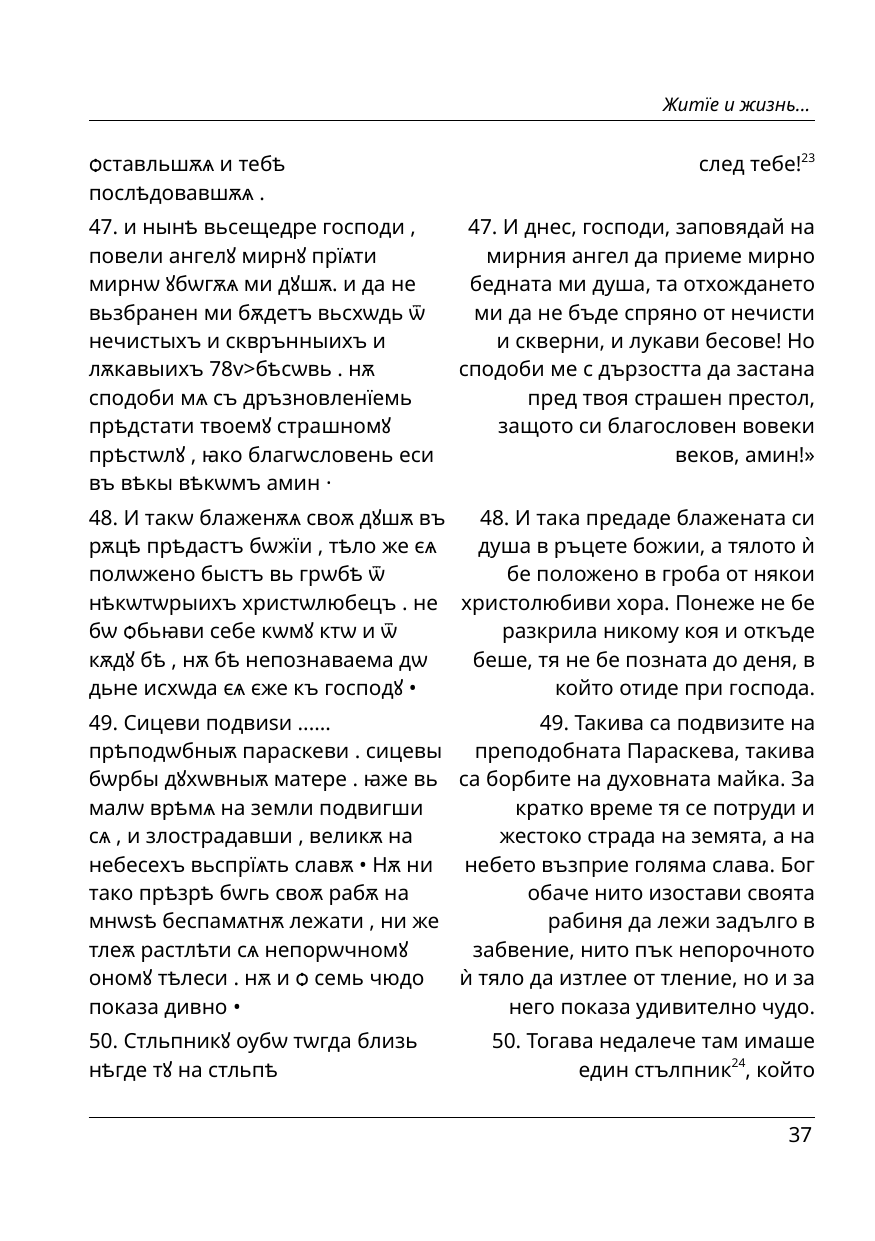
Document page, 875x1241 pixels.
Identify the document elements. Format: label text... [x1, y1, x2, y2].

table_cell 50. Стльпникꙋ ѹбѡ тѡгда близь нѣгде тꙋ на стльпѣ [89, 1026, 452, 1083]
table_cell 47. и нынѣ вьсещедре господи , повели ангелꙋ мирнꙋ прїѧти мирнѡ ꙋбѡгѫѧ ми дꙋшѫ. и да не вьзбранен ми бѫдетъ вьсхѡдь ѿ нечистыхъ и скврънныихъ и лѫкавыихъ 78v>бѣсѡвь . нѫ сподоби мѧ съ дръзновленїемь прѣдстати твоемꙋ страшномꙋ прѣстѡлꙋ , ꙗко благѡсловень еси въ вѣкы вѣкѡмъ амин ⸱ [89, 212, 452, 503]
table_cell 49. Сицеви подвиѕи ...... прѣподѡбныѫ параскеви . сицевы бѡрбы дꙋхѡвныѫ матере . ꙗже вь малѡ врѣмѧ на земли подвигши сѧ , и злострадавши , великѫ на небесехъ вьспрїѧть славѫ • Нѫ ни тако прѣзрѣ бѡгь своѫ рабѫ на мнѡѕѣ беспамѧтнѫ лежати , ни же тлеѫ растлѣти сѧ непорѡчномꙋ ономꙋ тѣлеси . нѫ и ѻ семь чюдо показа дивно • [89, 708, 452, 1026]
table_cell ѻставльшѫѧ и тебѣ послѣдовавшѫѧ . [89, 150, 452, 212]
table_cell 50. Тогава недалече там имаше един стълпник24, който [452, 1026, 815, 1083]
table_cell 49. Такива са подвизите на преподобната Параскева, такива са борбите на духовната майка. За кратко време тя се потруди и жестоко страда на земята, а на небето възприе голяма слава. Бог обаче нито изостави своята рабиня да лежи задълго в забвение, нито пък непорочното ѝ тяло да изтлее от тление, но и за него показа удивително чудо. [452, 708, 815, 1026]
table_cell след тебе!23 [452, 150, 815, 212]
table_cell 47. И днес, господи, заповядай на мирния ангел да приеме мирно бедната ми душа, та отхождането ми да не бъде спряно от нечисти и скверни, и лукави бесове! Но сподоби ме с дързостта да застана пред твоя страшен престол, защото си благословен вовеки веков, амин!» [452, 212, 815, 503]
table_cell 48. И така предаде блажената си душа в ръцете божии, а тялото ѝ бе положено в гроба от някои христолюбиви хора. Понеже не бе разкрила никому коя и откъде беше, тя не бе позната до деня, в който отиде при господа. [452, 503, 815, 708]
table_cell 48. И такѡ блаженѫѧ своѫ дꙋшѫ въ рѫцѣ прѣдастъ бѡжїи , тѣло же єѧ полѡжено быстъ вь грѡбѣ ѿ нѣкѡтѡрыихъ христѡлюбецъ . не бѡ ѻбьꙗви себе кѡмꙋ ктѡ и ѿ кѫдꙋ бѣ , нѫ бѣ непознаваема дѡ дьне исхѡда єѧ єже къ господꙋ • [89, 503, 452, 708]
